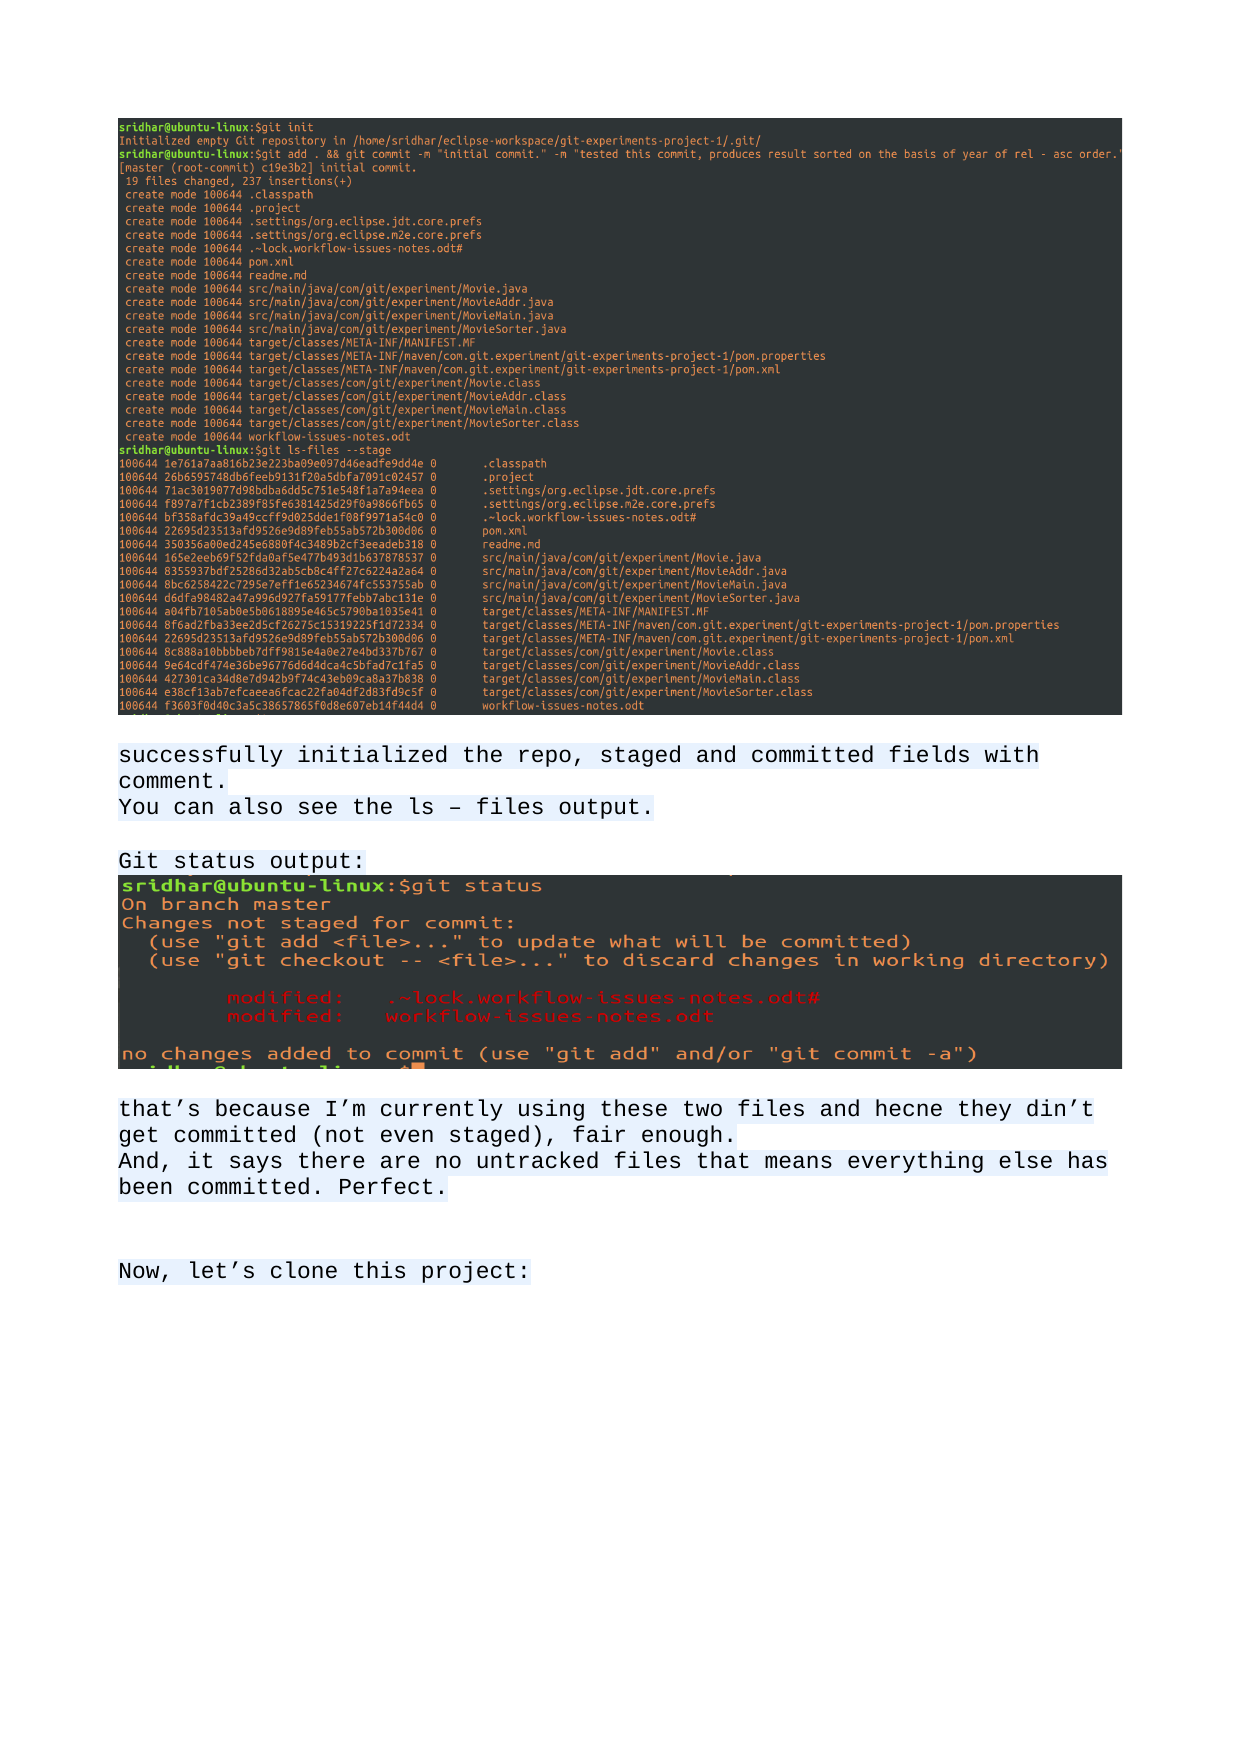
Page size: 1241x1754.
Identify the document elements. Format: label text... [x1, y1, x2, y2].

text that’s because I’m currently using these two files and hecne they din’t get committed (not even staged), fair enough. [118, 1098, 1122, 1150]
text And, it says there are no untracked files that means everything else has been committed. Perfect. [118, 1150, 1122, 1202]
text You can also see the ls – files output. [118, 795, 1122, 821]
text Git status output: [118, 850, 1122, 875]
text Now, let’s clone this project: [118, 1259, 1122, 1285]
text successfully initialized the repo, staged and committed fields with comment. [118, 743, 1122, 795]
picture [118, 118, 1123, 715]
picture [118, 875, 1123, 1069]
